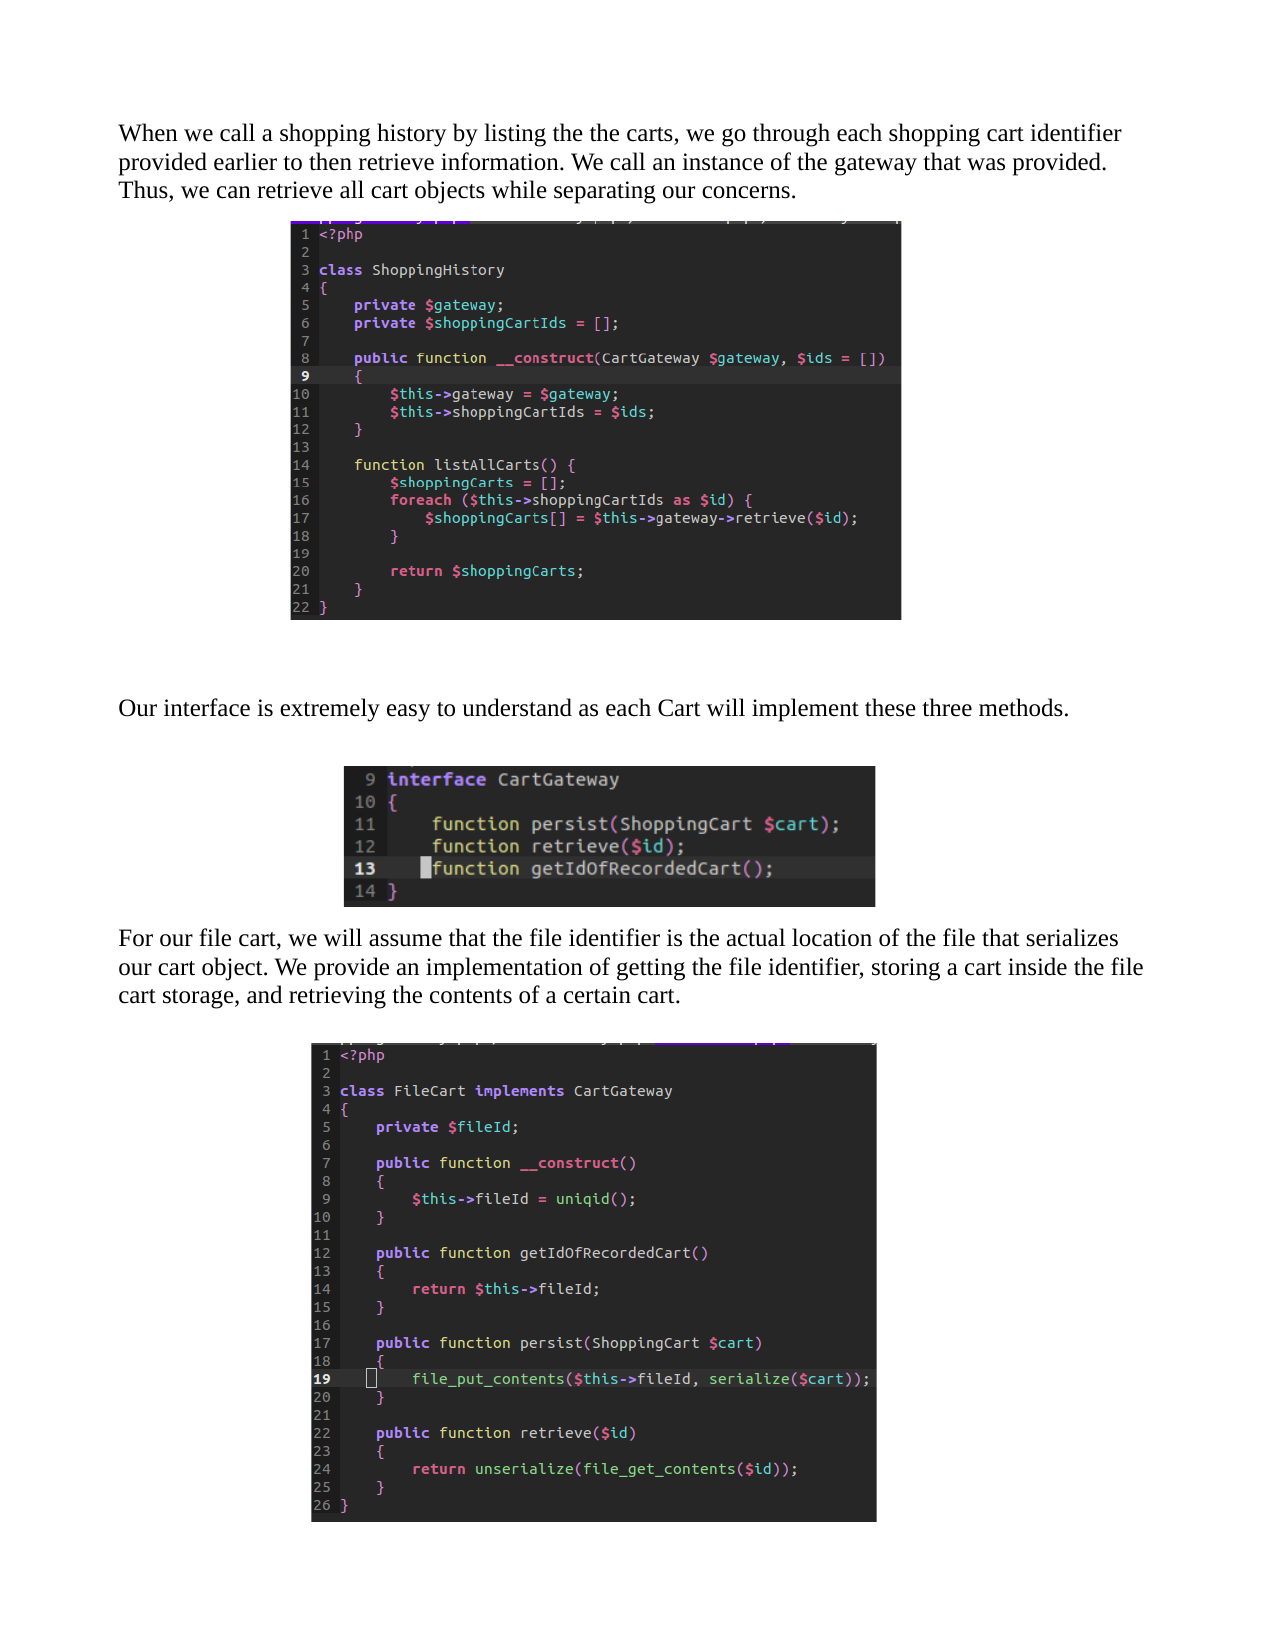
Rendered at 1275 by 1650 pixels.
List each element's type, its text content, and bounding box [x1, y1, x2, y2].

picture [290, 221, 902, 620]
text When we call a shopping history by listing the the carts, we go through each shopping cart identifier provided earlier to then retrieve information. We call an instance of the gateway that was provided. Thus, we can retrieve all cart objects while separating our concerns. [118, 118, 1157, 204]
text Our interface is extremely easy to understand as each Cart will implement these three methods. [118, 693, 1157, 722]
text For our file cart, we will assume that the file identifier is the actual location of the file that serializes our cart object. We provide an implementation of getting the file identifier, storing a cart inside the file cart storage, and retrieving the contents of a certain cart. [118, 923, 1157, 1009]
picture [343, 766, 876, 907]
picture [311, 1043, 877, 1522]
